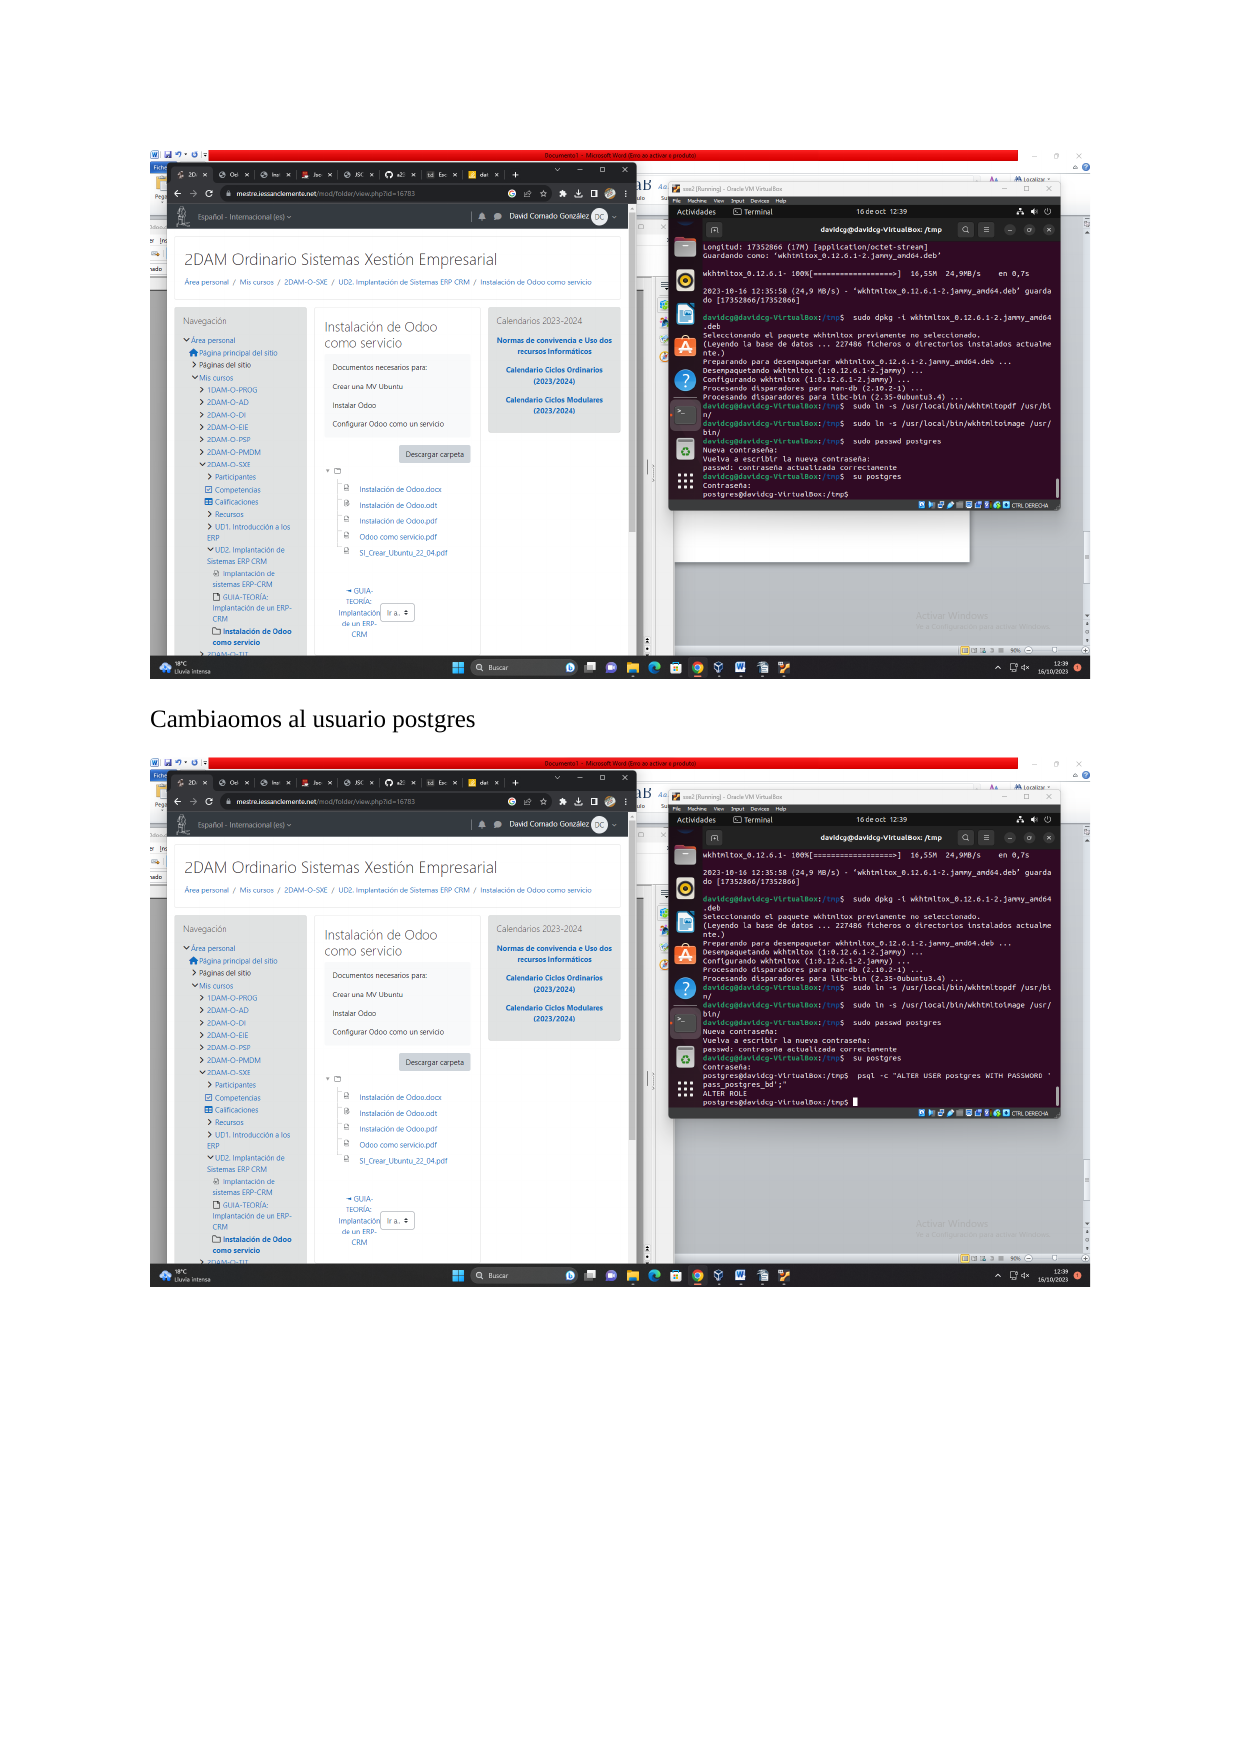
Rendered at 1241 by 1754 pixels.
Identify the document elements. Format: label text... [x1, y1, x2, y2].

text Cambiaomos al usuario postgres [150, 704, 1090, 733]
picture [150, 757, 1091, 1287]
picture [150, 150, 1091, 679]
